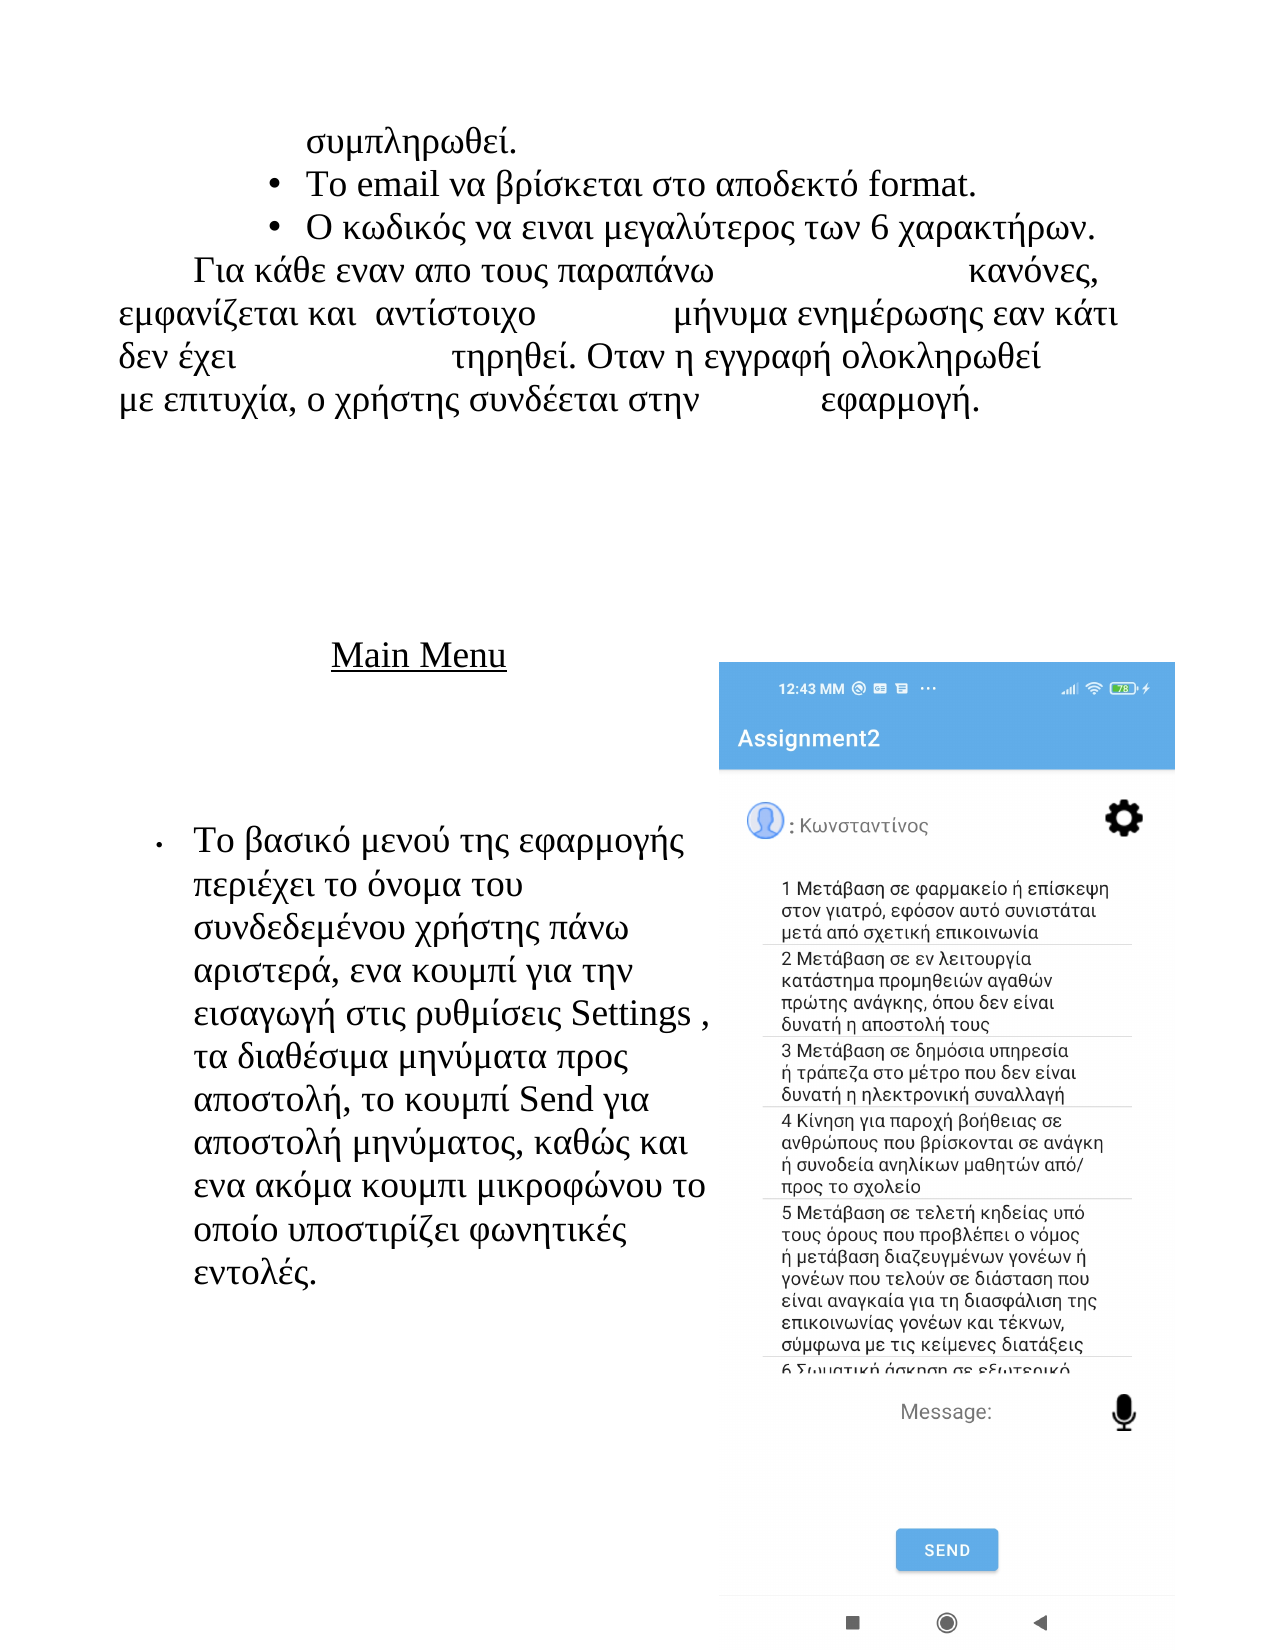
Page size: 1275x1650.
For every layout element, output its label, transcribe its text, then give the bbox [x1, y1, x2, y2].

list Ο κωδικός να ειναι μεγαλύτερος των 6 χαρακτήρων. [268, 204, 1157, 247]
list Το βασικό μενού της εφαρμογής περιέχει το όνομα του συνδεδεμένου χρήστης πάνω αριστερά, ενα κουμπί για την εισαγωγή στις ρυθμίσεις Settings , τα διαθέσιμα μηνύματα προς αποστολή, το κουμπί Send για αποστολή μηνύματος, καθώς και ενα ακόμα κουμπι μικροφώνου το οποίο υποστιρίζει φωνητικές εντολές. [156, 818, 719, 1292]
picture [719, 662, 1175, 1650]
list Το email να βρίσκεται στο αποδεκτό format. [268, 161, 1157, 204]
text Για κάθε εναν απο τους παραπάνω κανόνες, εμφανίζεται και αντίστοιχο μήνυμα ενημέρωσης εαν κάτι δεν έχει τηρηθεί. Οταν η εγγραφή ολοκληρωθεί με επιτυχία, ο χρήστης συνδέεται στην εφαρμογή. [118, 247, 1157, 420]
text Main Menu [118, 633, 1157, 676]
list συμπληρωθεί. [268, 118, 1157, 161]
